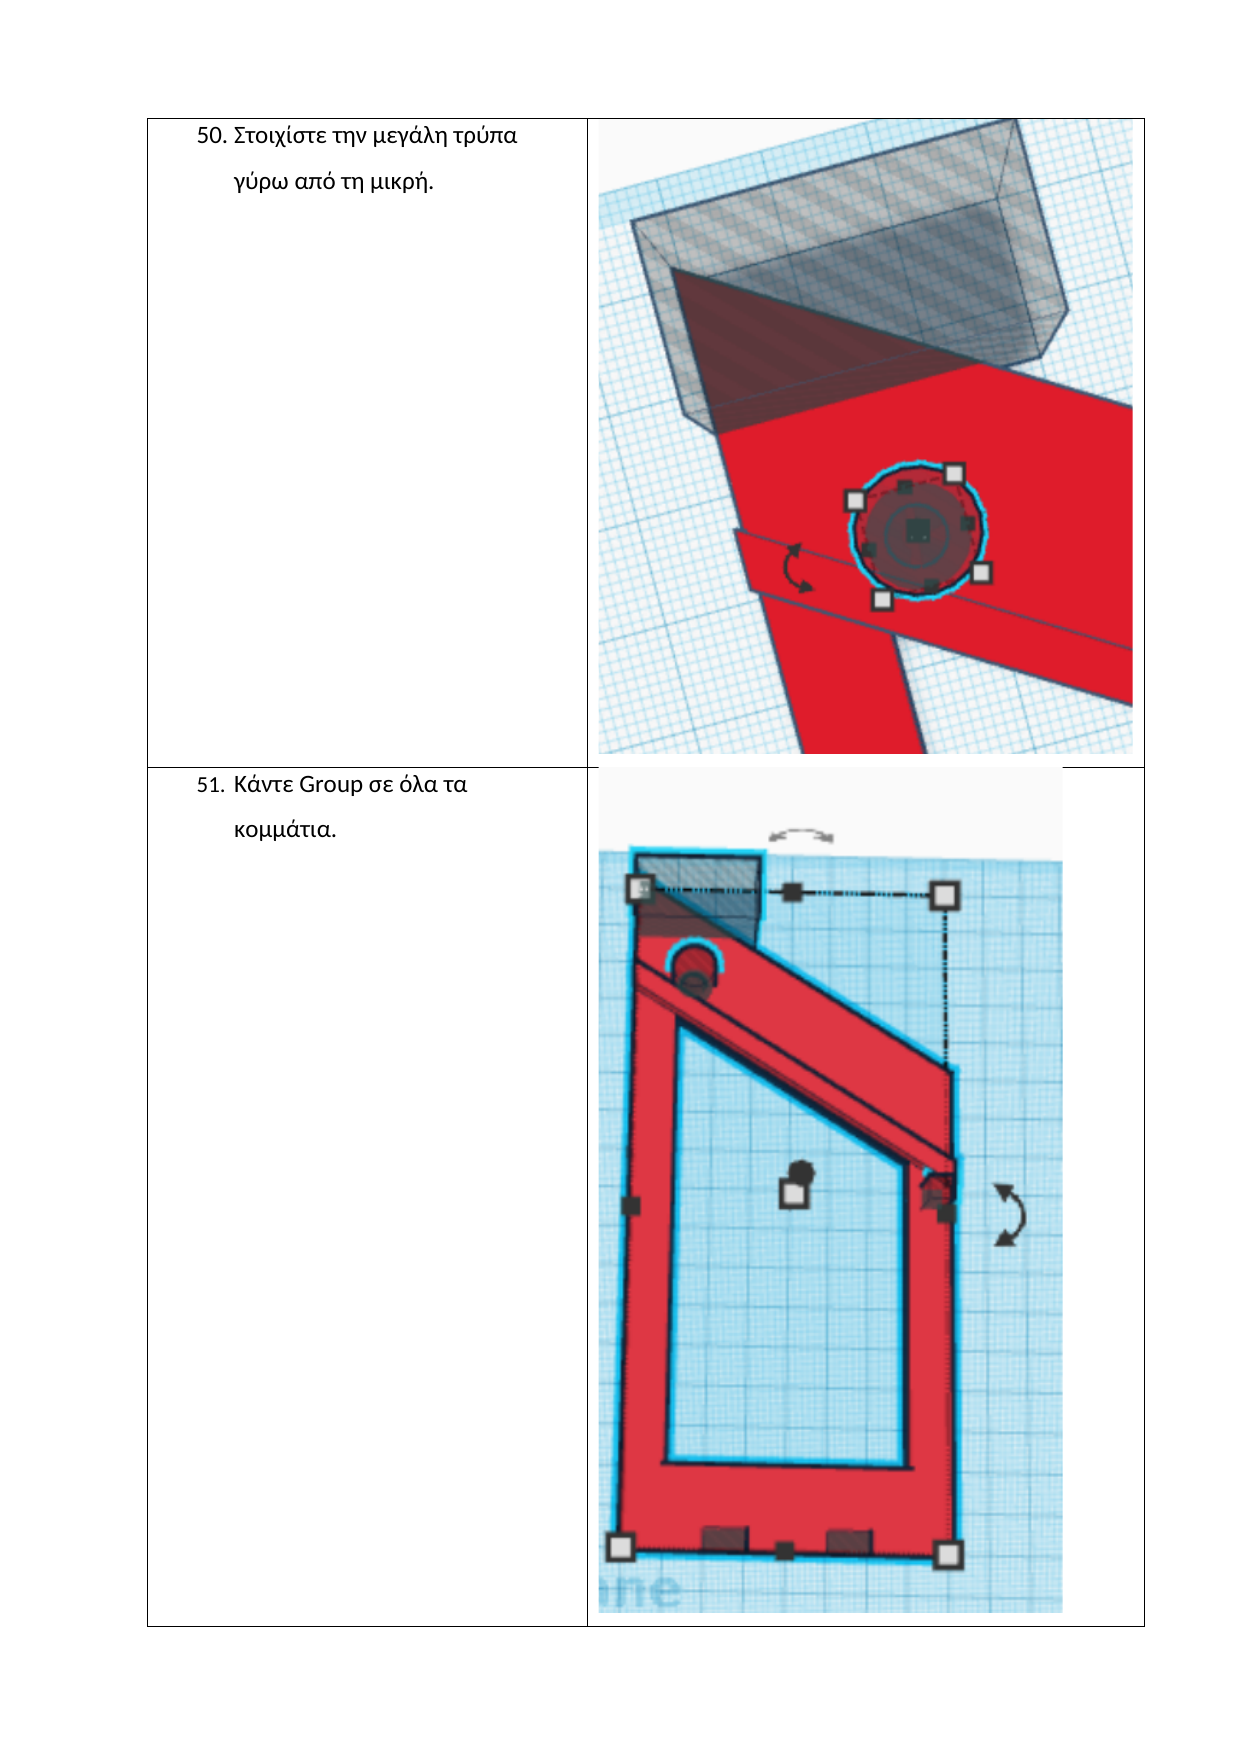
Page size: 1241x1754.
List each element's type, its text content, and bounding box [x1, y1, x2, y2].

table_cell Κάντε Group σε όλα τα κομμάτια. [148, 768, 587, 1626]
table_cell Στοιχίστε την μεγάλη τρύπα γύρω από τη μικρή. [148, 119, 587, 767]
table_cell [588, 768, 1144, 1626]
table_cell [588, 119, 1144, 767]
